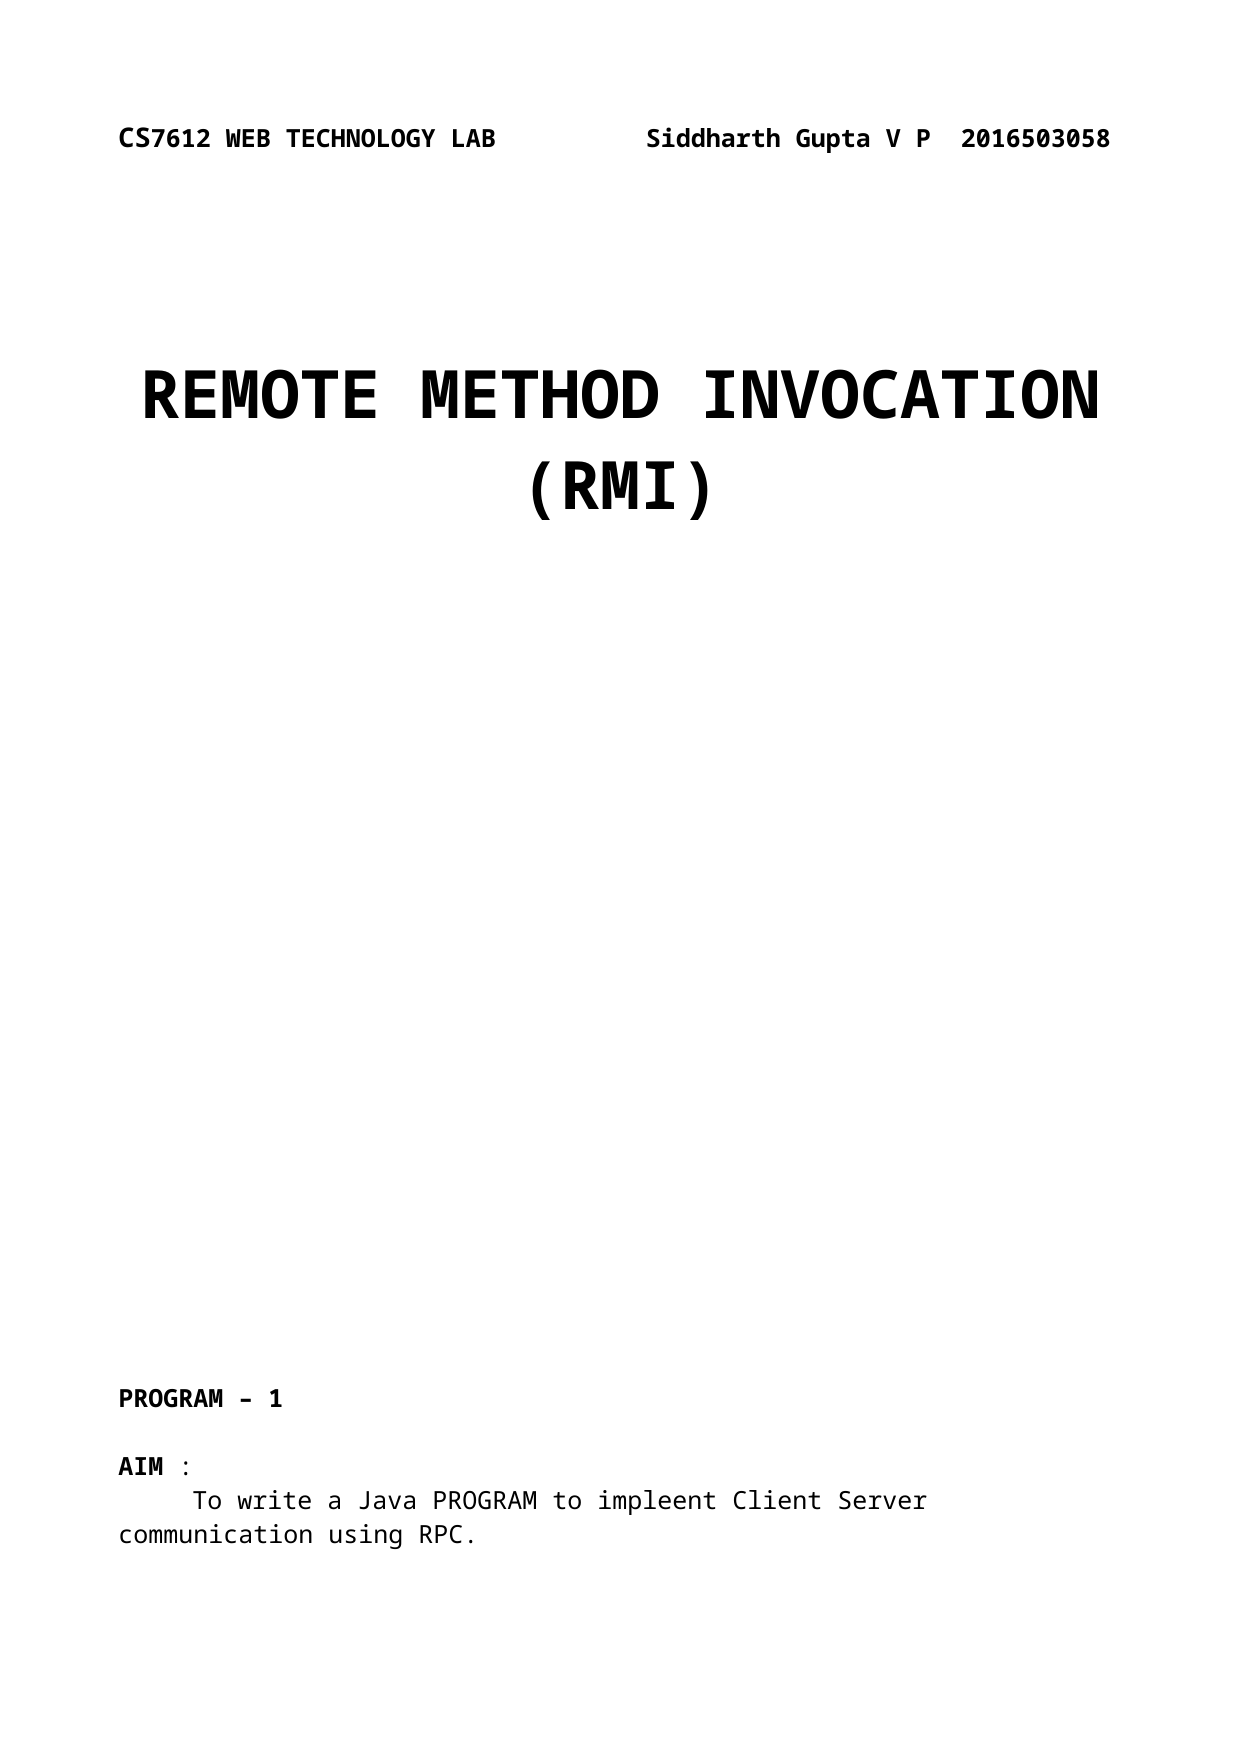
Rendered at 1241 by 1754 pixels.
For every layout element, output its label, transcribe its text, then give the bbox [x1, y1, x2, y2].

text (RMI) [118, 438, 1122, 529]
text AIM : [118, 1448, 1122, 1482]
text PROGRAM – 1 [118, 1380, 1122, 1414]
text To write a Java PROGRAM to impleent Client Server communication using RPC. [118, 1482, 1122, 1551]
text REMOTE METHOD INVOCATION [118, 347, 1122, 438]
